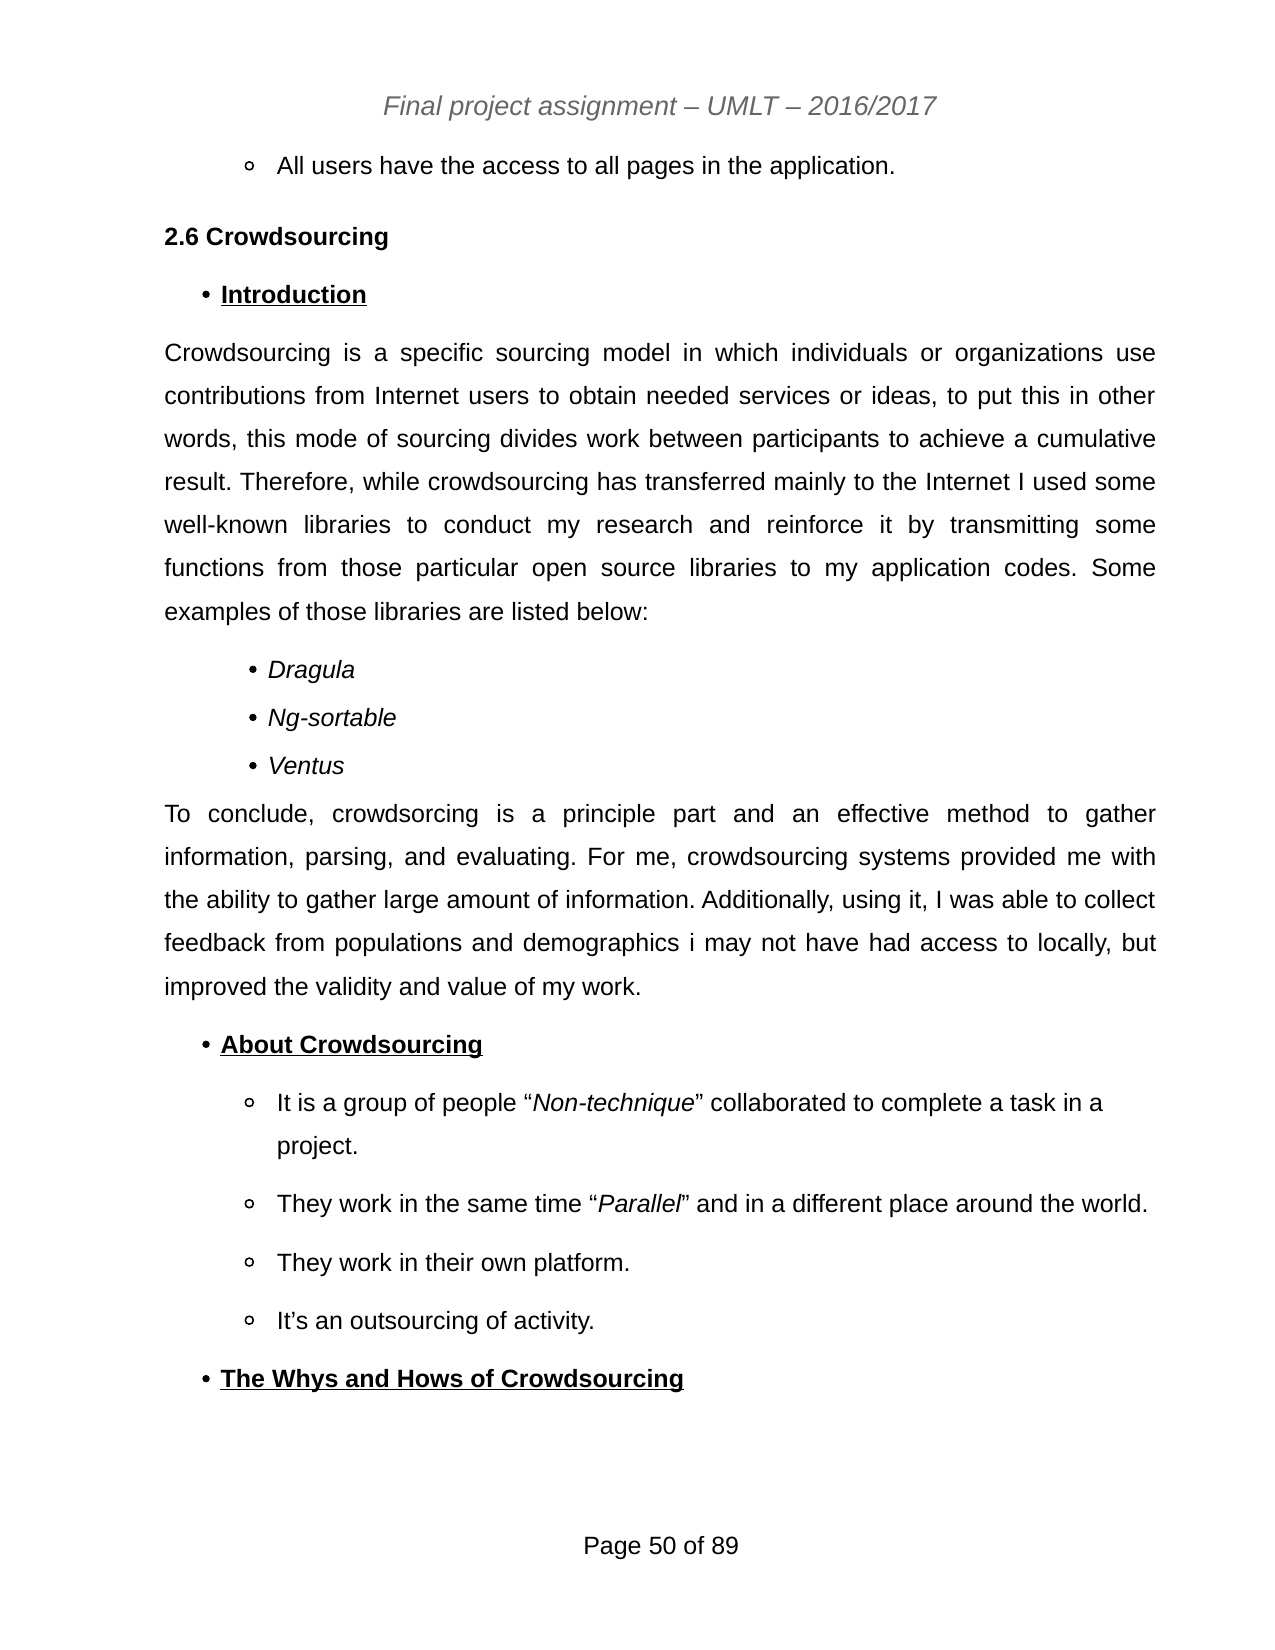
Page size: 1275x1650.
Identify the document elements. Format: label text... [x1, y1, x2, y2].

list Ventus [248, 751, 1158, 780]
list Ng-sortable [248, 703, 1158, 732]
subtitle 2.6 Crowdsourcing [164, 221, 1158, 250]
list They work in their own platform. [239, 1247, 1158, 1276]
list To conclude, crowdsorcing is a principle part and an effective method to gather information, parsing, and evaluating. For me, crowdsourcing systems provided me with the ability to gather large amount of information. Additionally, using it, I was able to collect feedback from populations and demographics i may not have had access to locally, but improved the validity and value of my work. [164, 799, 1158, 1000]
list The Whys and Hows of Crowdsourcing [202, 1364, 1158, 1393]
list It’s an outsourcing of activity. [239, 1306, 1158, 1334]
list All users have the access to all pages in the application. [239, 151, 1158, 180]
list It is a group of people “Non-technique” collaborated to complete a task in a project. [239, 1088, 1158, 1160]
list They work in the same time “Parallel” and in a different place around the world. [239, 1189, 1158, 1218]
text Crowdsourcing is a specific sourcing model in which individuals or organizations use contributions from Internet users to obtain needed services or ideas, to put this in other words, this mode of sourcing divides work between participants to achieve a cumulative result. Therefore, while crowdsourcing has transferred mainly to the Internet I used some well-known libraries to conduct my research and reinforce it by transmitting some functions from those particular open source libraries to my application codes. Some examples of those libraries are listed below: [164, 338, 1158, 625]
list Introduction [202, 279, 1158, 308]
list Dragula [248, 655, 1158, 683]
list About Crowdsourcing [202, 1030, 1158, 1058]
